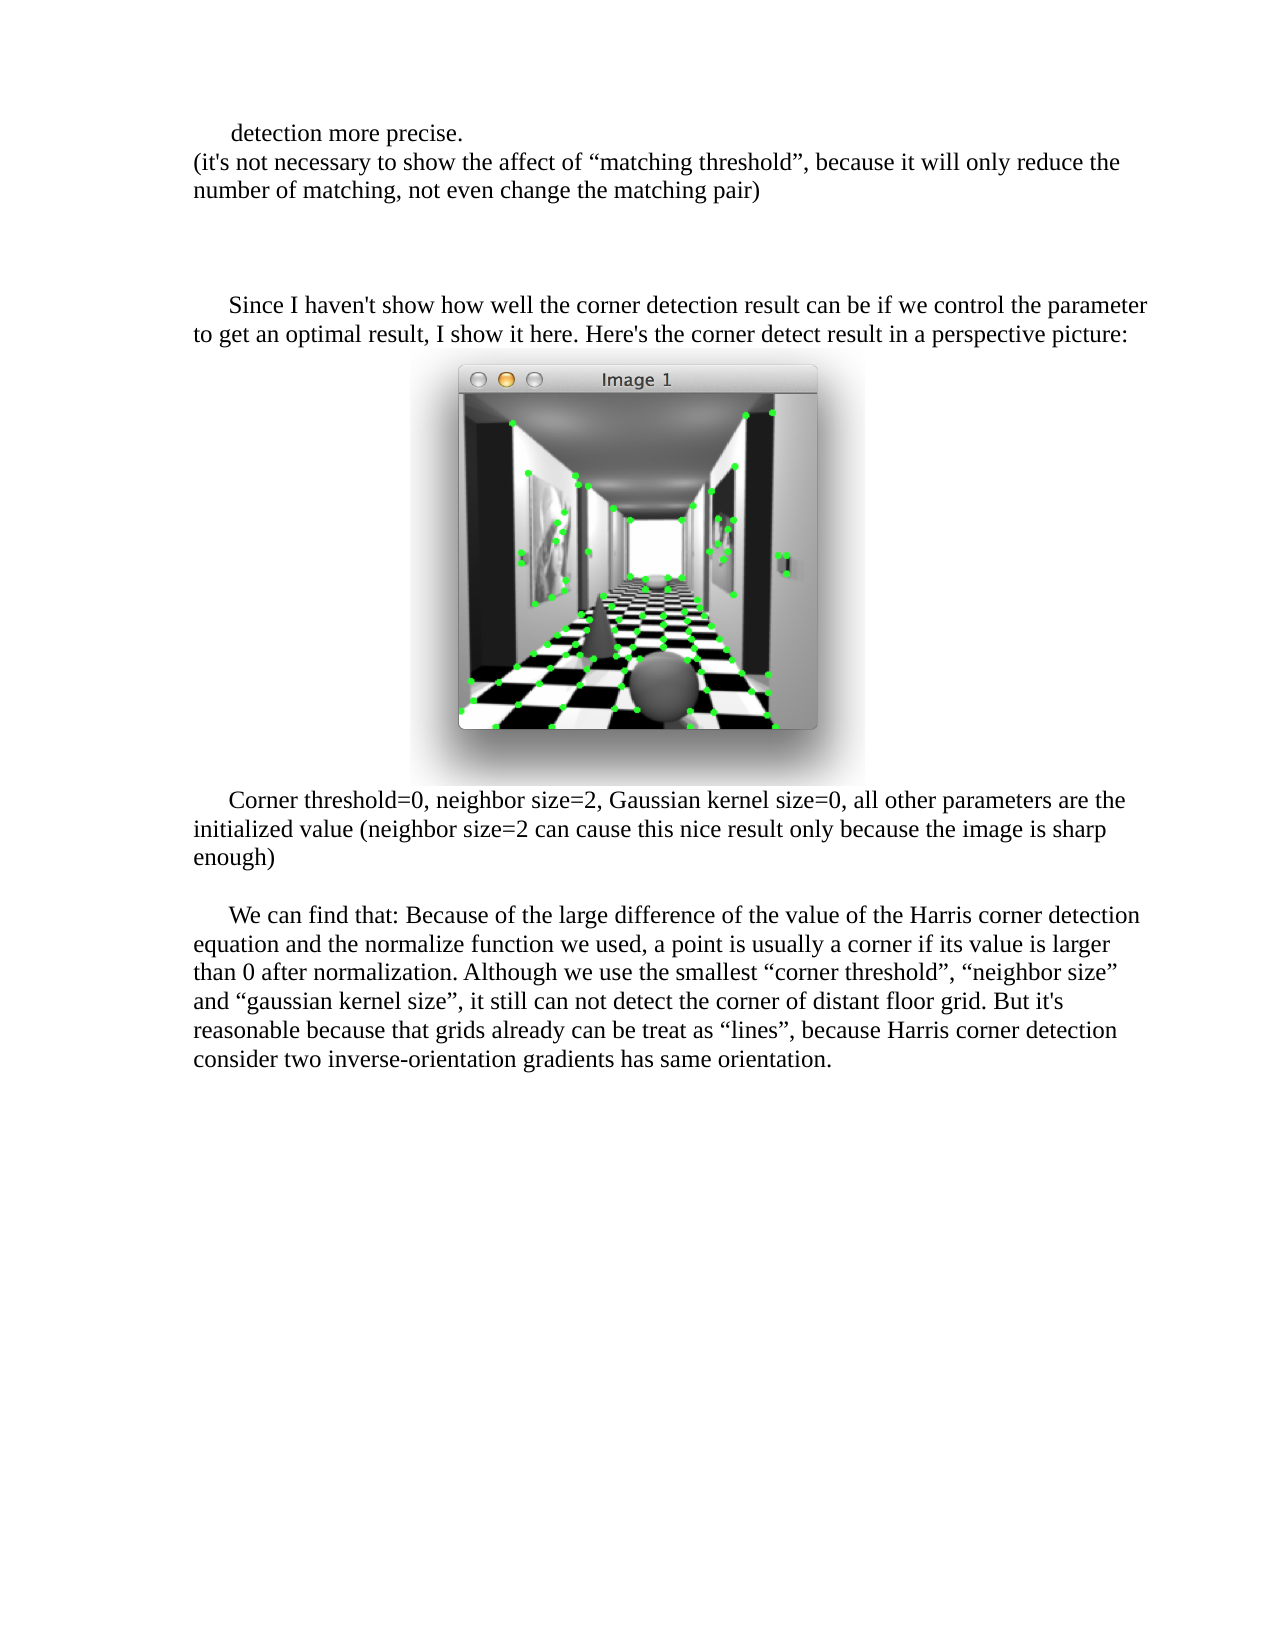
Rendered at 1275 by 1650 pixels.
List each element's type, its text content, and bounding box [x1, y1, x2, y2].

list Since I haven't show how well the corner detection result can be if we control the parameter to get an optimal result, I show it here. Here's the corner detect result in a perspective picture: [156, 291, 1157, 348]
list (it's not necessary to show the affect of “matching threshold”, because it will only reduce the number of matching, not even change the matching pair) [156, 147, 1157, 204]
list detection more precise. [193, 118, 1157, 147]
list Corner threshold=0, neighbor size=2, Gaussian kernel size=0, all other parameters are the initialized value (neighbor size=2 can cause this nice result only because the image is sharp enough) [156, 348, 1157, 871]
list We can find that: Because of the large difference of the value of the Harris corner detection equation and the normalize function we used, a point is usually a corner if its value is larger than 0 after normalization. Although we use the smallest “corner threshold”, “neighbor size” and “gaussian kernel size”, it still can not detect the corner of distant floor grid. But it's reasonable because that grids already can be treat as “lines”, because Harris corner detection consider two inverse-orientation gradients has same orientation. [156, 900, 1157, 1072]
picture [410, 348, 866, 786]
